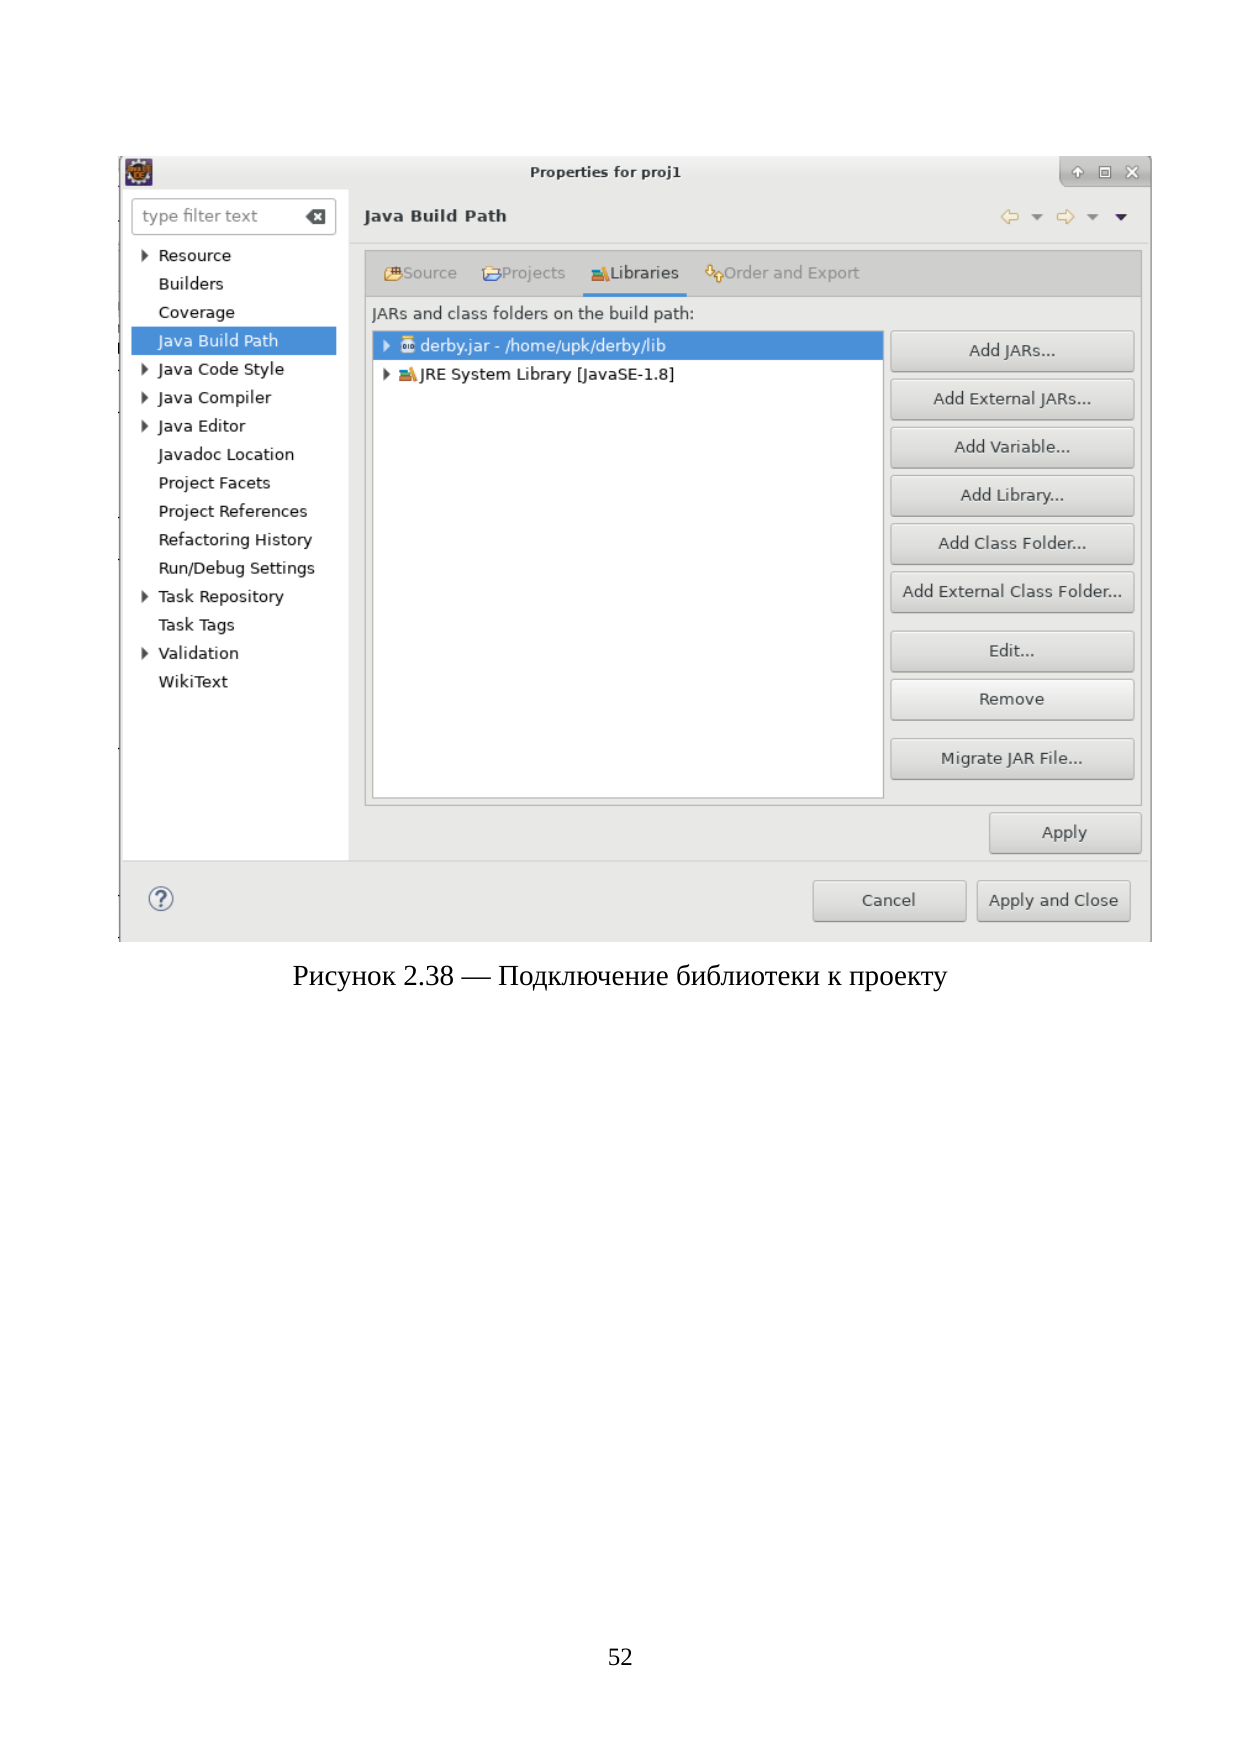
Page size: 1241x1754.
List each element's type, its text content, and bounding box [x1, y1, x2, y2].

picture [118, 156, 1152, 942]
text [118, 142, 1122, 156]
text Рисунок 2.38 — Подключение библиотеки к проекту [118, 942, 1122, 992]
